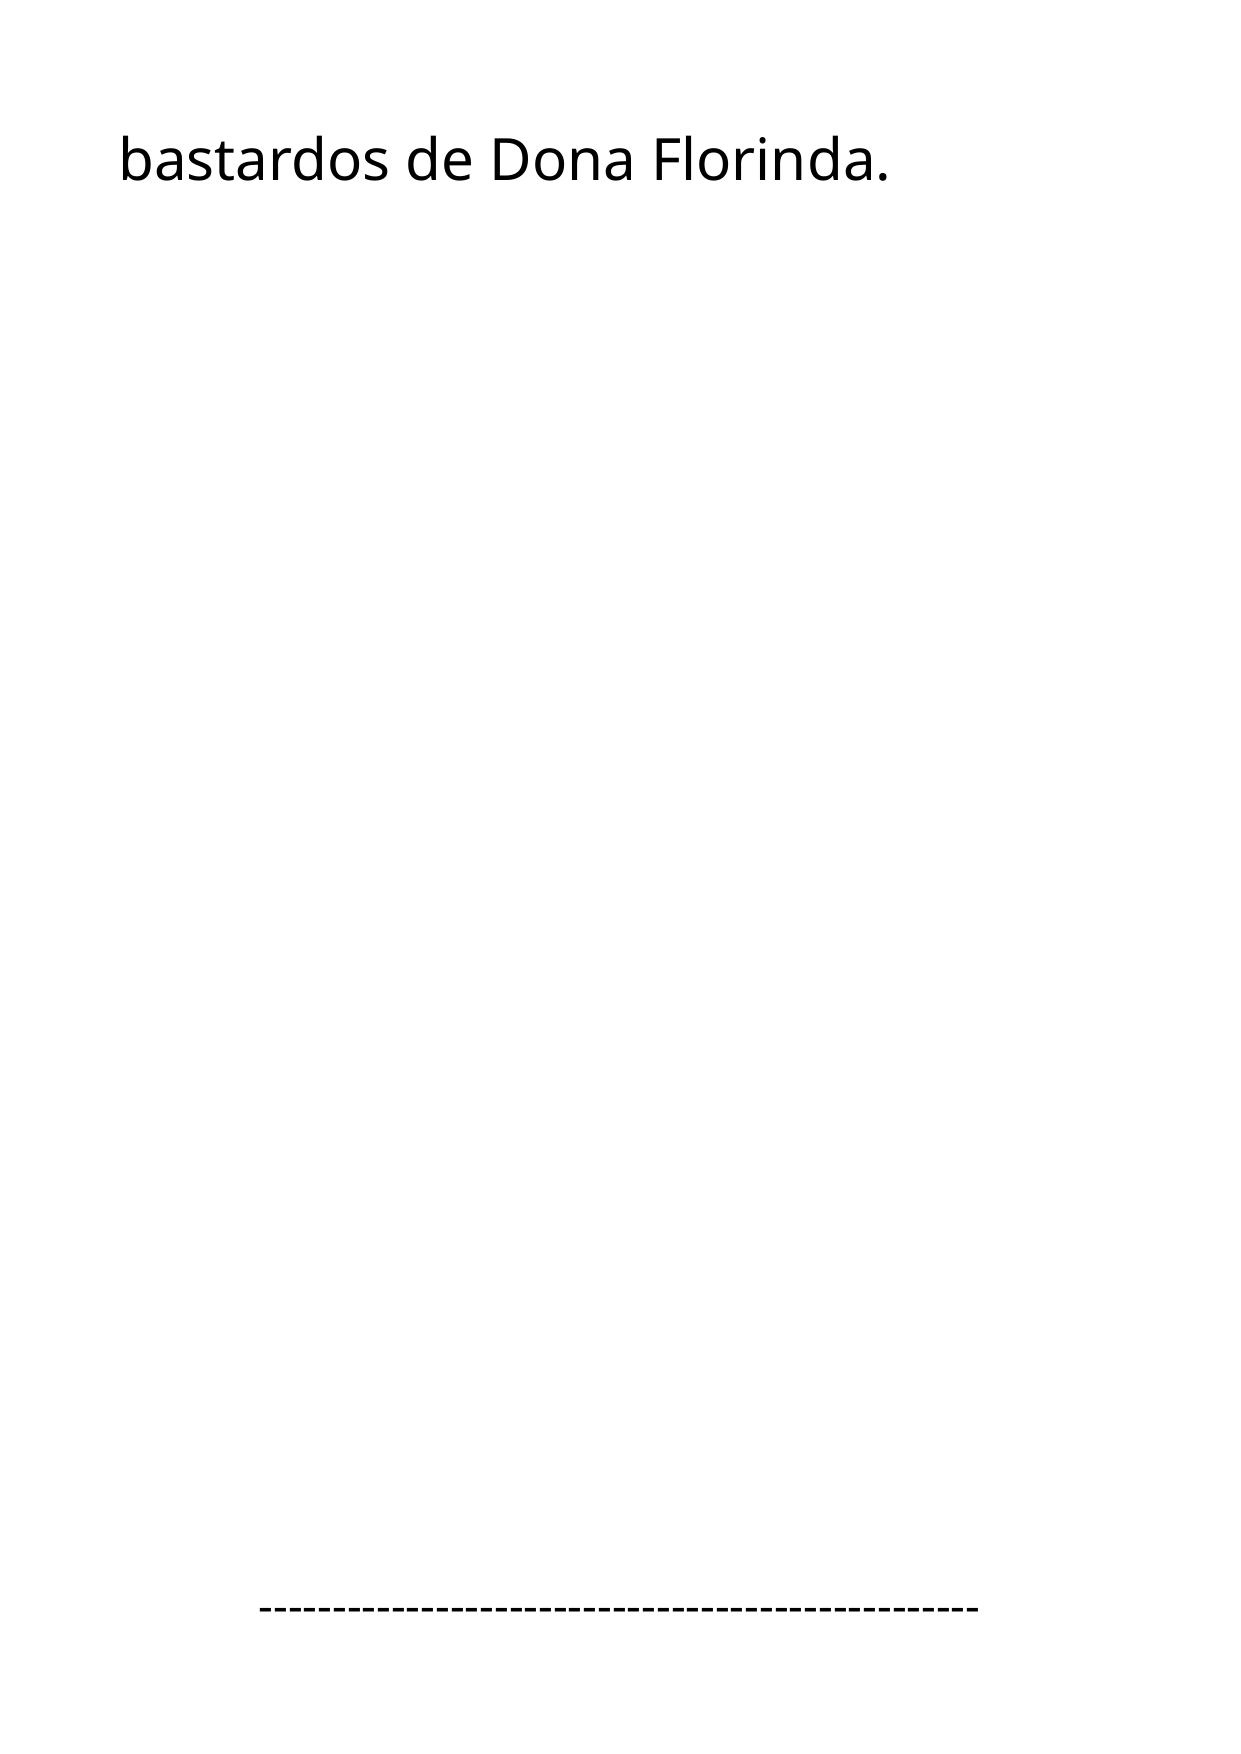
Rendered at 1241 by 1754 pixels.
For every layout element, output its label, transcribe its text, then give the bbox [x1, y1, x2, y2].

text bastardos de Dona Florinda. [118, 118, 1122, 198]
